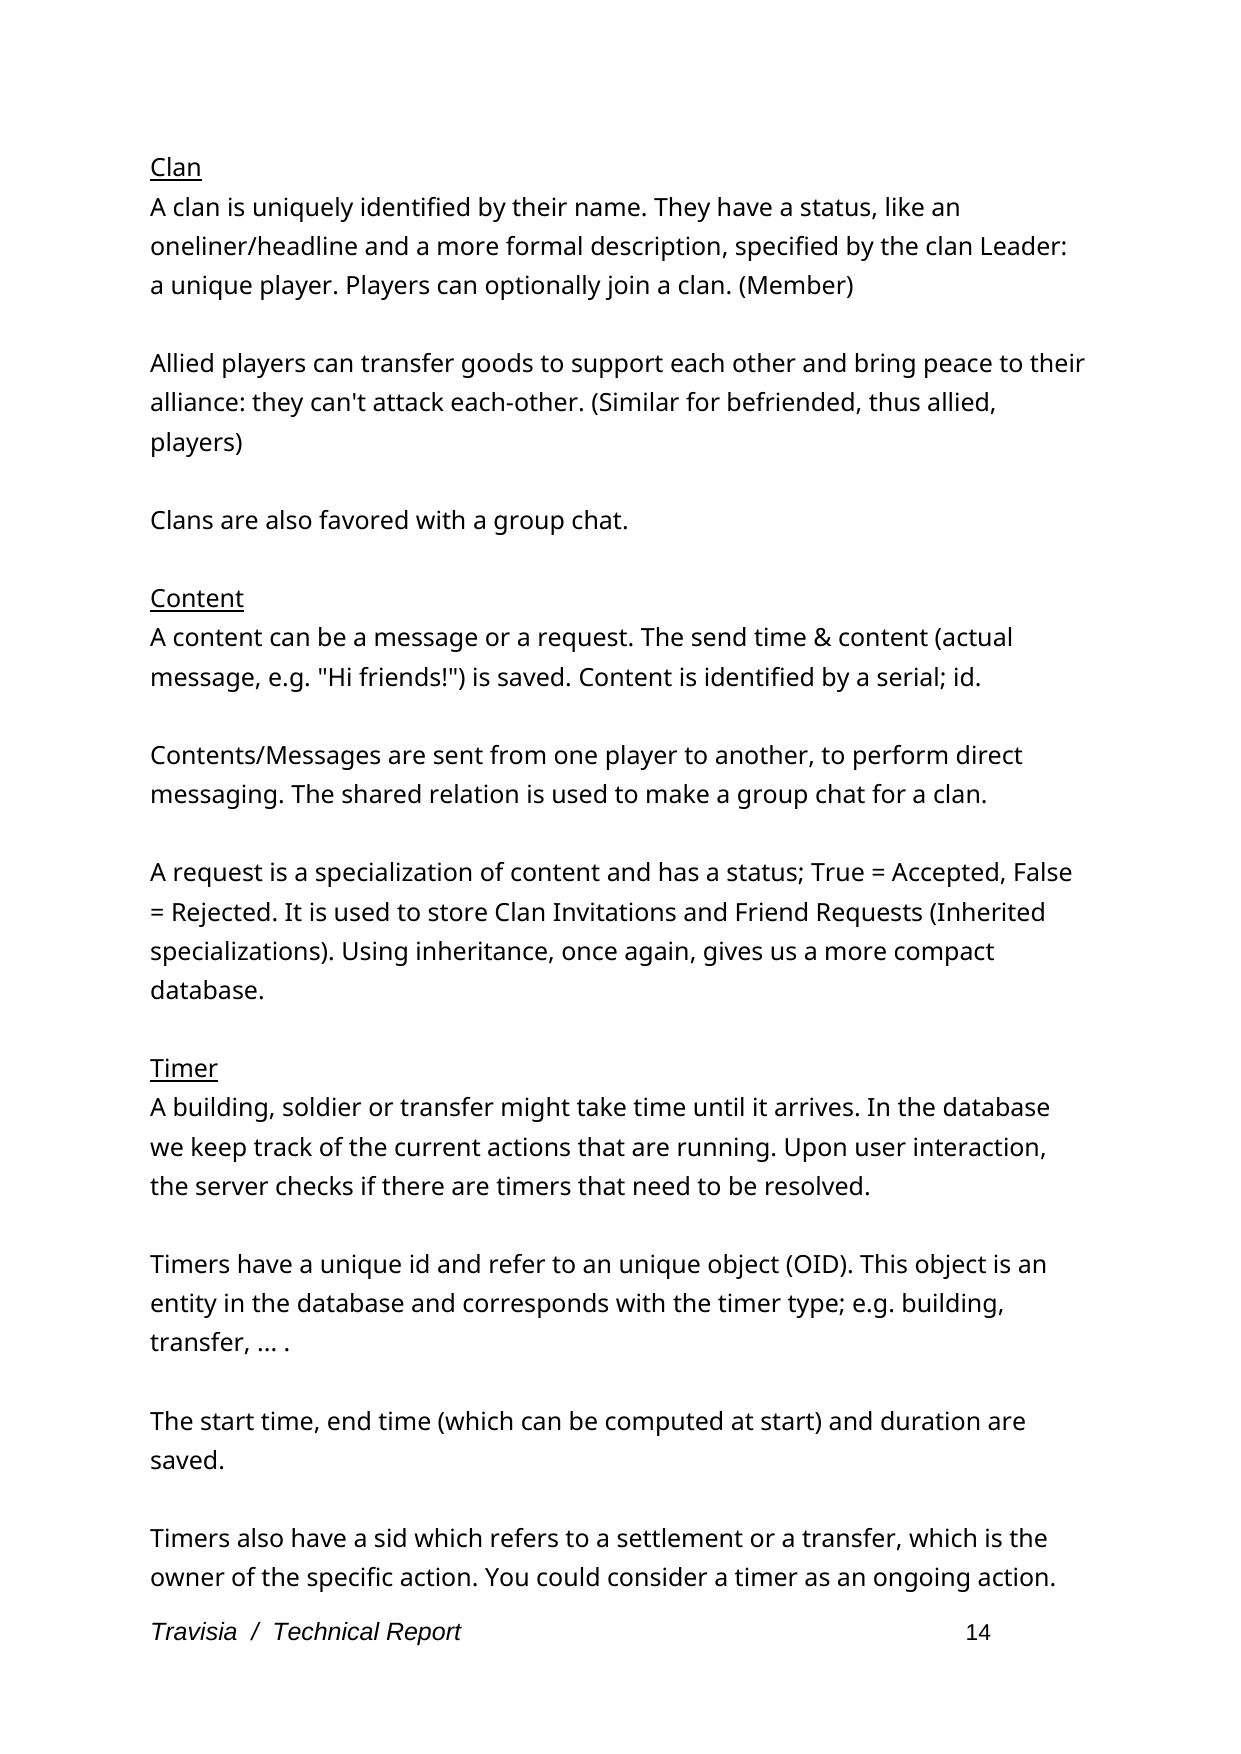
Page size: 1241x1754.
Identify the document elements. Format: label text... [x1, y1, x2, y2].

text A clan is uniquely identified by their name. They have a status, like an oneliner/headline and a more formal description, specified by the clan Leader: a unique player. Players can optionally join a clan. (Member) [150, 189, 1087, 302]
text Content [150, 581, 1087, 615]
text A request is a specialization of content and has a status; True = Accepted, False = Rejected. It is used to store Clan Invitations and Friend Requests (Inherited specializations). Using inheritance, once again, gives us a more compact database. [150, 855, 1087, 1007]
text Contents/Messages are sent from one player to another, to perform direct messaging. The shared relation is used to make a group chat for a clan. [150, 737, 1087, 811]
text Clan [150, 150, 1087, 184]
text A building, soldier or transfer might take time until it arrives. In the database we keep track of the current actions that are running. Upon user interaction, the server checks if there are timers that need to be resolved. [150, 1090, 1087, 1202]
text Timer [150, 1051, 1087, 1085]
text Timers have a unique id and refer to an unique object (OID). This object is an entity in the database and corresponds with the timer type; e.g. building, transfer, ... . [150, 1247, 1087, 1359]
text Timers also have a sid which refers to a settlement or a transfer, which is the owner of the specific action. You could consider a timer as an ongoing action. [150, 1521, 1087, 1594]
text Allied players can transfer goods to support each other and bring peace to their alliance: they can't attack each-other. (Similar for befriended, thus allied, players) [150, 346, 1087, 458]
text A content can be a message or a request. The send time & content (actual message, e.g. "Hi friends!") is saved. Content is identified by a serial; id. [150, 620, 1087, 693]
text Clans are also favored with a group chat. [150, 502, 1087, 537]
text The start time, end time (which can be computed at start) and duration are saved. [150, 1403, 1087, 1477]
